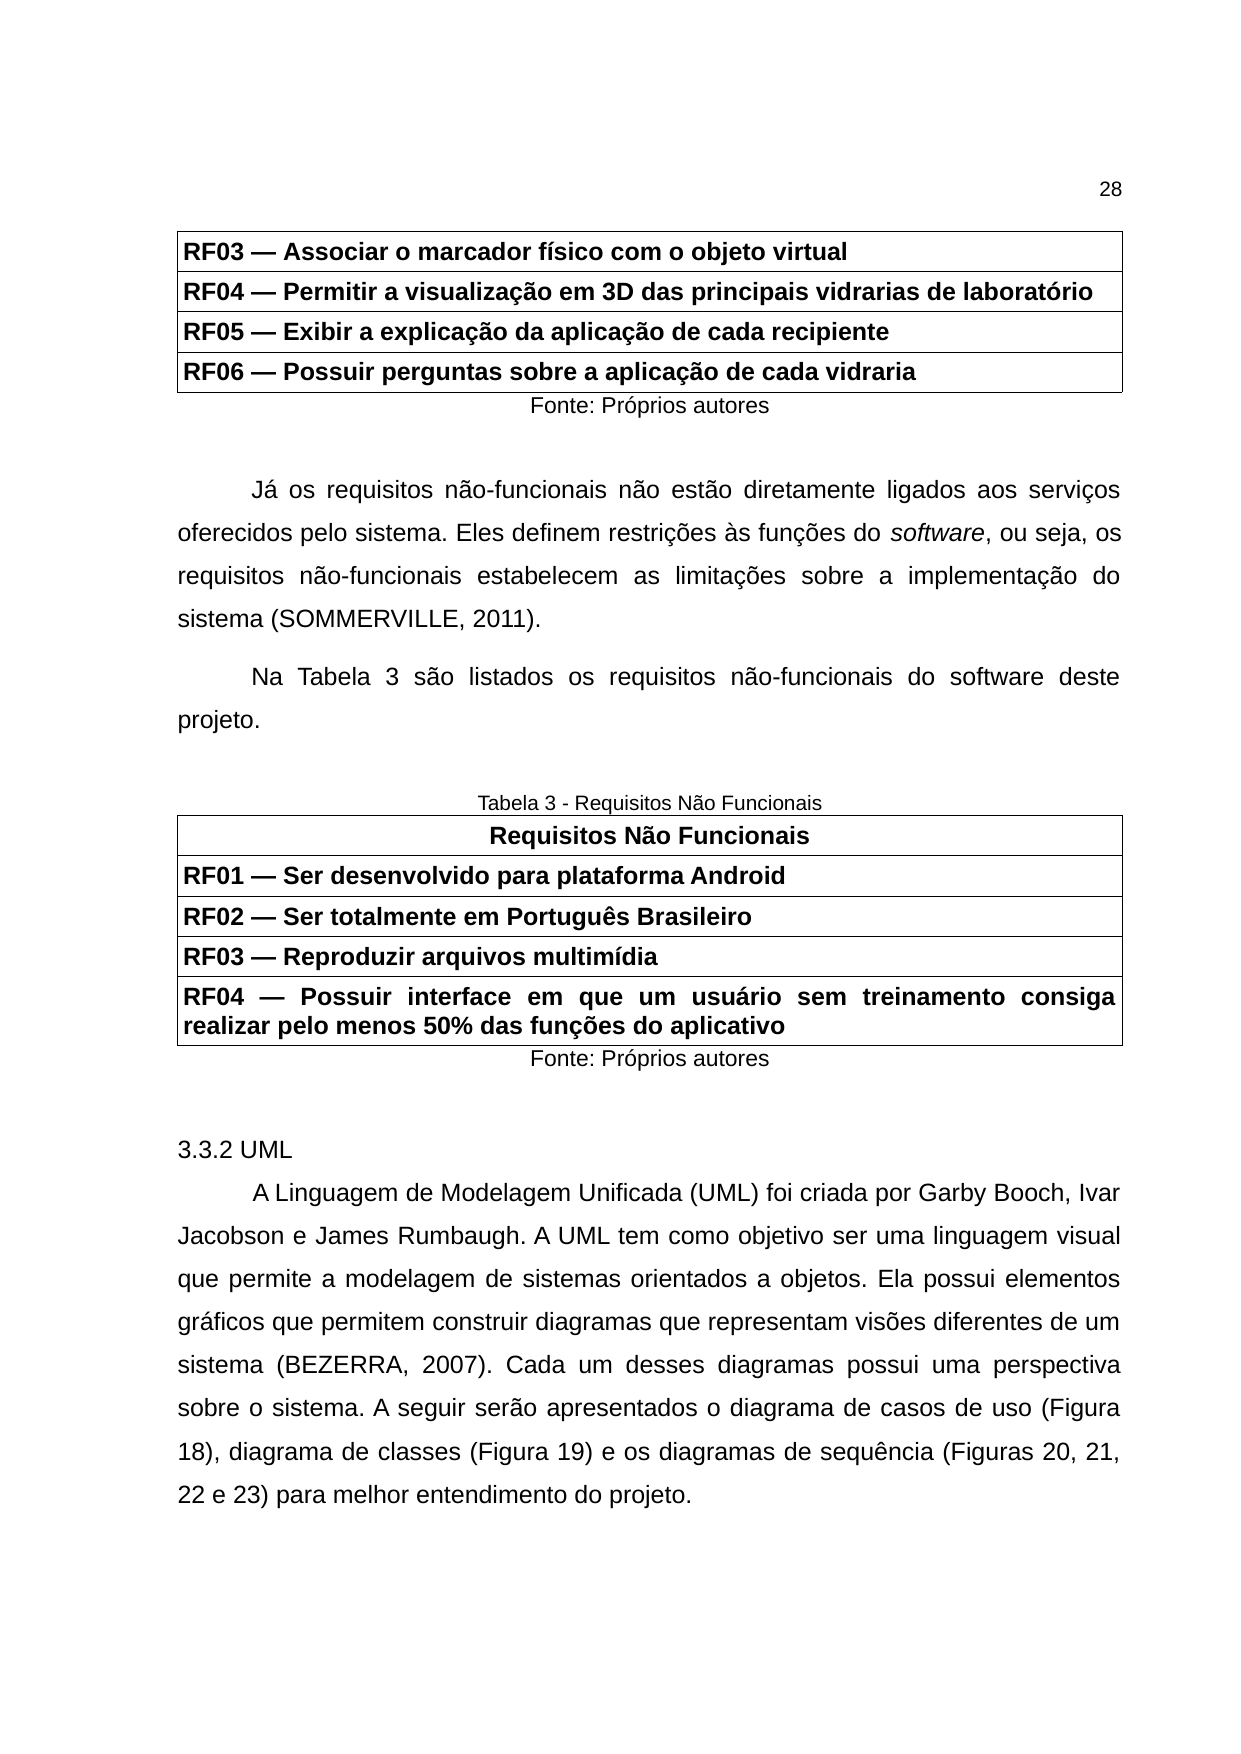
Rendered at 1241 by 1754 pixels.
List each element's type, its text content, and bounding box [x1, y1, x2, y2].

table_cell RF06 — Possuir perguntas sobre a aplicação de cada vidraria [178, 353, 1122, 392]
table_cell RF05 — Exibir a explicação da aplicação de cada recipiente [178, 312, 1122, 352]
table_cell RF02 — Ser totalmente em Português Brasileiro [178, 897, 1122, 936]
table_cell RF03 — Associar o marcador físico com o objeto virtual [178, 232, 1122, 271]
table_header Requisitos Não Funcionais [178, 816, 1122, 855]
text A Linguagem de Modelagem Unificada (UML) foi criada por Garby Booch, Ivar Jacobson e James Rumbaugh. A UML tem como objetivo ser uma linguagem visual que permite a modelagem de sistemas orientados a objetos. Ela possui elementos gráficos que permitem construir diagramas que representam visões diferentes de um sistema (BEZERRA, 2007). Cada um desses diagramas possui uma perspectiva sobre o sistema. A seguir serão apresentados o diagrama de casos de uso (Figura 18), diagrama de classes (Figura 19) e os diagramas de sequência (Figuras 20, 21, 22 e 23) para melhor entendimento do projeto. [177, 1178, 1122, 1508]
text Fonte: Próprios autores [177, 393, 1122, 418]
table_cell RF01 — Ser desenvolvido para plataforma Android [178, 856, 1122, 896]
table_cell RF04 — Permitir a visualização em 3D das principais vidrarias de laboratório [178, 272, 1122, 311]
text Fonte: Próprios autores [177, 1046, 1122, 1072]
text Tabela 3 - Requisitos Não Funcionais [177, 791, 1122, 815]
text Na Tabela 3 são listados os requisitos não-funcionais do software deste projeto. [177, 662, 1122, 733]
subtitle 3.3.2 UML [177, 1092, 1122, 1163]
text Já os requisitos não-funcionais não estão diretamente ligados aos serviços oferecidos pelo sistema. Eles definem restrições às funções do software, ou seja, os requisitos não-funcionais estabelecem as limitações sobre a implementação do sistema (SOMMERVILLE, 2011). [177, 431, 1122, 633]
table_cell RF04 — Possuir interface em que um usuário sem treinamento consiga realizar pelo menos 50% das funções do aplicativo [178, 977, 1122, 1045]
table_cell RF03 — Reproduzir arquivos multimídia [178, 937, 1122, 976]
